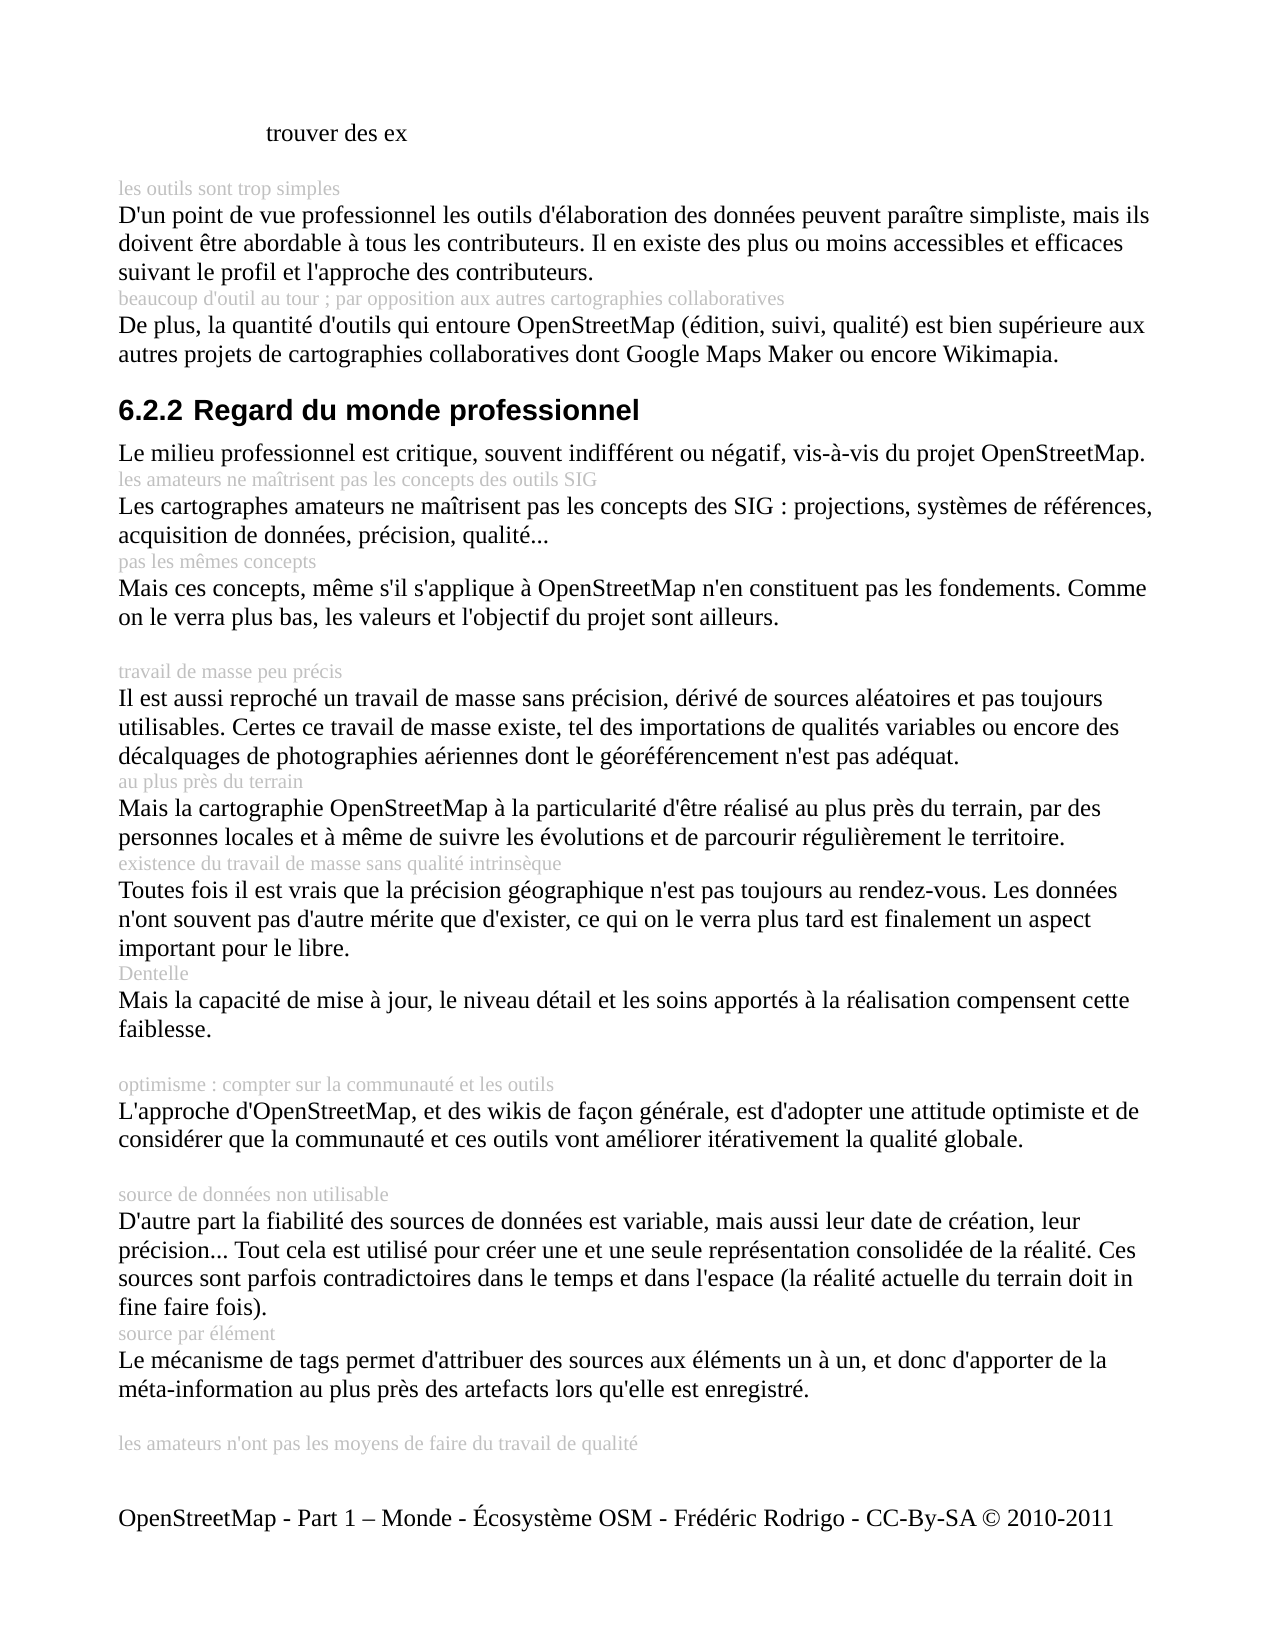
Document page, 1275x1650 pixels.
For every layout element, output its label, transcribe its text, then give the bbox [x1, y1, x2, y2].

text trouver des ex [118, 118, 1157, 147]
text Dentelle [118, 961, 1157, 985]
text Le milieu professionnel est critique, souvent indifférent ou négatif, vis-à-vis du projet OpenStreetMap. [118, 438, 1157, 467]
text Il est aussi reproché un travail de masse sans précision, dérivé de sources aléatoires et pas toujours utilisables. Certes ce travail de masse existe, tel des importations de qualités variables ou encore des décalquages de photographies aériennes dont le géoréférencement n'est pas adéquat. [118, 683, 1157, 769]
text L'approche d'OpenStreetMap, et des wikis de façon générale, est d'adopter une attitude optimiste et de considérer que la communauté et ces outils vont améliorer itérativement la qualité globale. [118, 1096, 1157, 1153]
text Le mécanisme de tags permet d'attribuer des sources aux éléments un à un, et donc d'apporter de la méta-information au plus près des artefacts lors qu'elle est enregistré. [118, 1345, 1157, 1403]
text D'un point de vue professionnel les outils d'élaboration des données peuvent paraître simpliste, mais ils doivent être abordable à tous les contributeurs. Il en existe des plus ou moins accessibles et efficaces suivant le profil et l'approche des contributeurs. [118, 200, 1157, 286]
text D'autre part la fiabilité des sources de données est variable, mais aussi leur date de création, leur précision... Tout cela est utilisé pour créer une et une seule représentation consolidée de la réalité. Ces sources sont parfois contradictoires dans le temps et dans l'espace (la réalité actuelle du terrain doit in fine faire fois). [118, 1206, 1157, 1321]
text Les cartographes amateurs ne maîtrisent pas les concepts des SIG : projections, systèmes de références, acquisition de données, précision, qualité... [118, 491, 1157, 549]
text source de données non utilisable [118, 1182, 1157, 1206]
text Mais ces concepts, même s'il s'applique à OpenStreetMap n'en constituent pas les fondements. Comme on le verra plus bas, les valeurs et l'objectif du projet sont ailleurs. [118, 573, 1157, 630]
text De plus, la quantité d'outils qui entoure OpenStreetMap (édition, suivi, qualité) est bien supérieure aux autres projets de cartographies collaboratives dont Google Maps Maker ou encore Wikimapia. [118, 310, 1157, 367]
text Mais la cartographie OpenStreetMap à la particularité d'être réalisé au plus près du terrain, par des personnes locales et à même de suivre les évolutions et de parcourir régulièrement le territoire. [118, 793, 1157, 851]
text optimisme : compter sur la communauté et les outils [118, 1072, 1157, 1096]
subtitle Regard du monde professionnel [118, 392, 1157, 426]
text Mais la capacité de mise à jour, le niveau détail et les soins apportés à la réalisation compensent cette faiblesse. [118, 985, 1157, 1043]
text les amateurs ne maîtrisent pas les concepts des outils SIG [118, 467, 1157, 491]
text les amateurs n'ont pas les moyens de faire du travail de qualité [118, 1431, 1157, 1455]
text au plus près du terrain [118, 769, 1157, 793]
text pas les mêmes concepts [118, 549, 1157, 573]
text existence du travail de masse sans qualité intrinsèque [118, 851, 1157, 875]
text Toutes fois il est vrais que la précision géographique n'est pas toujours au rendez-vous. Les données n'ont souvent pas d'autre mérite que d'exister, ce qui on le verra plus tard est finalement un aspect important pour le libre. [118, 875, 1157, 961]
text travail de masse peu précis [118, 659, 1157, 683]
text beaucoup d'outil au tour ; par opposition aux autres cartographies collaboratives [118, 286, 1157, 310]
text source par élément [118, 1321, 1157, 1345]
text les outils sont trop simples [118, 176, 1157, 200]
